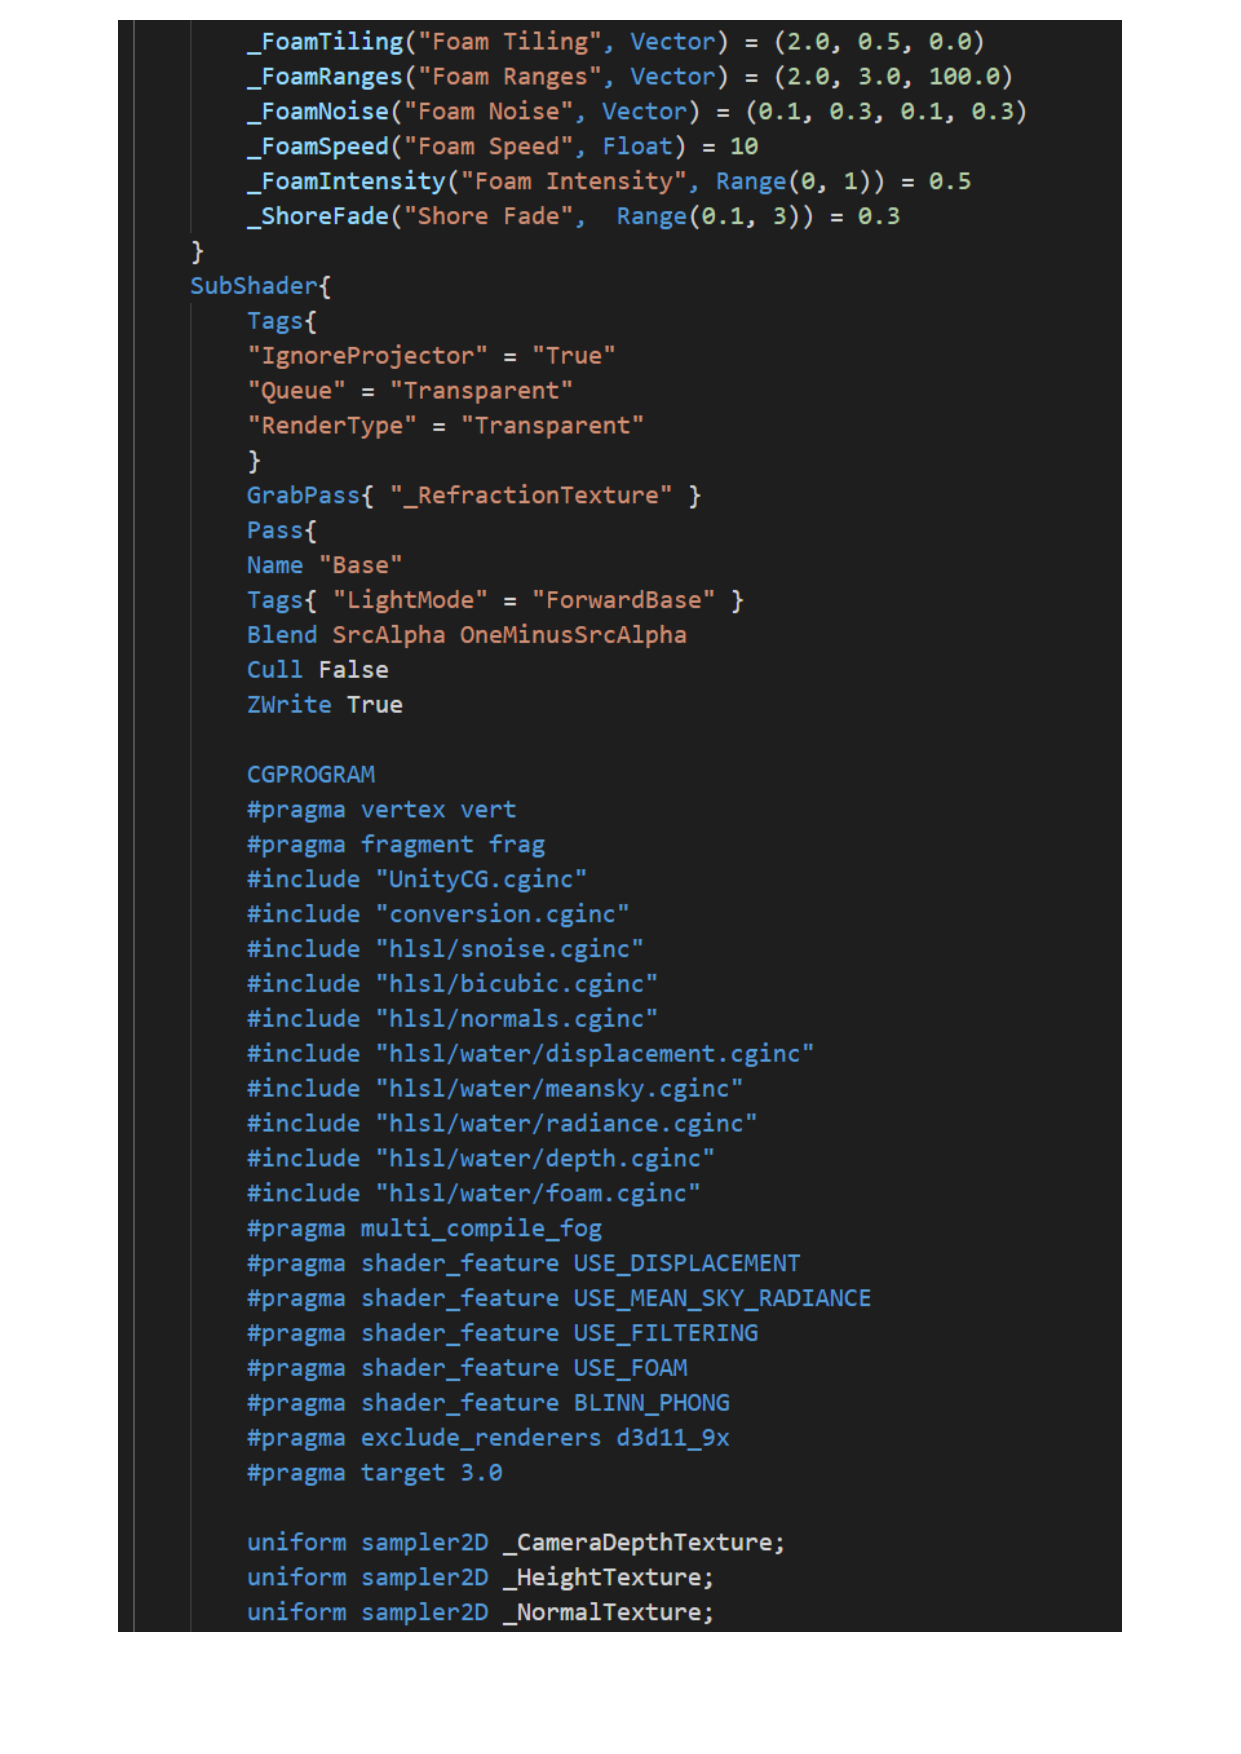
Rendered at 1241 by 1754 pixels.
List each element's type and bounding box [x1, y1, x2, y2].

picture [118, 20, 1122, 1632]
